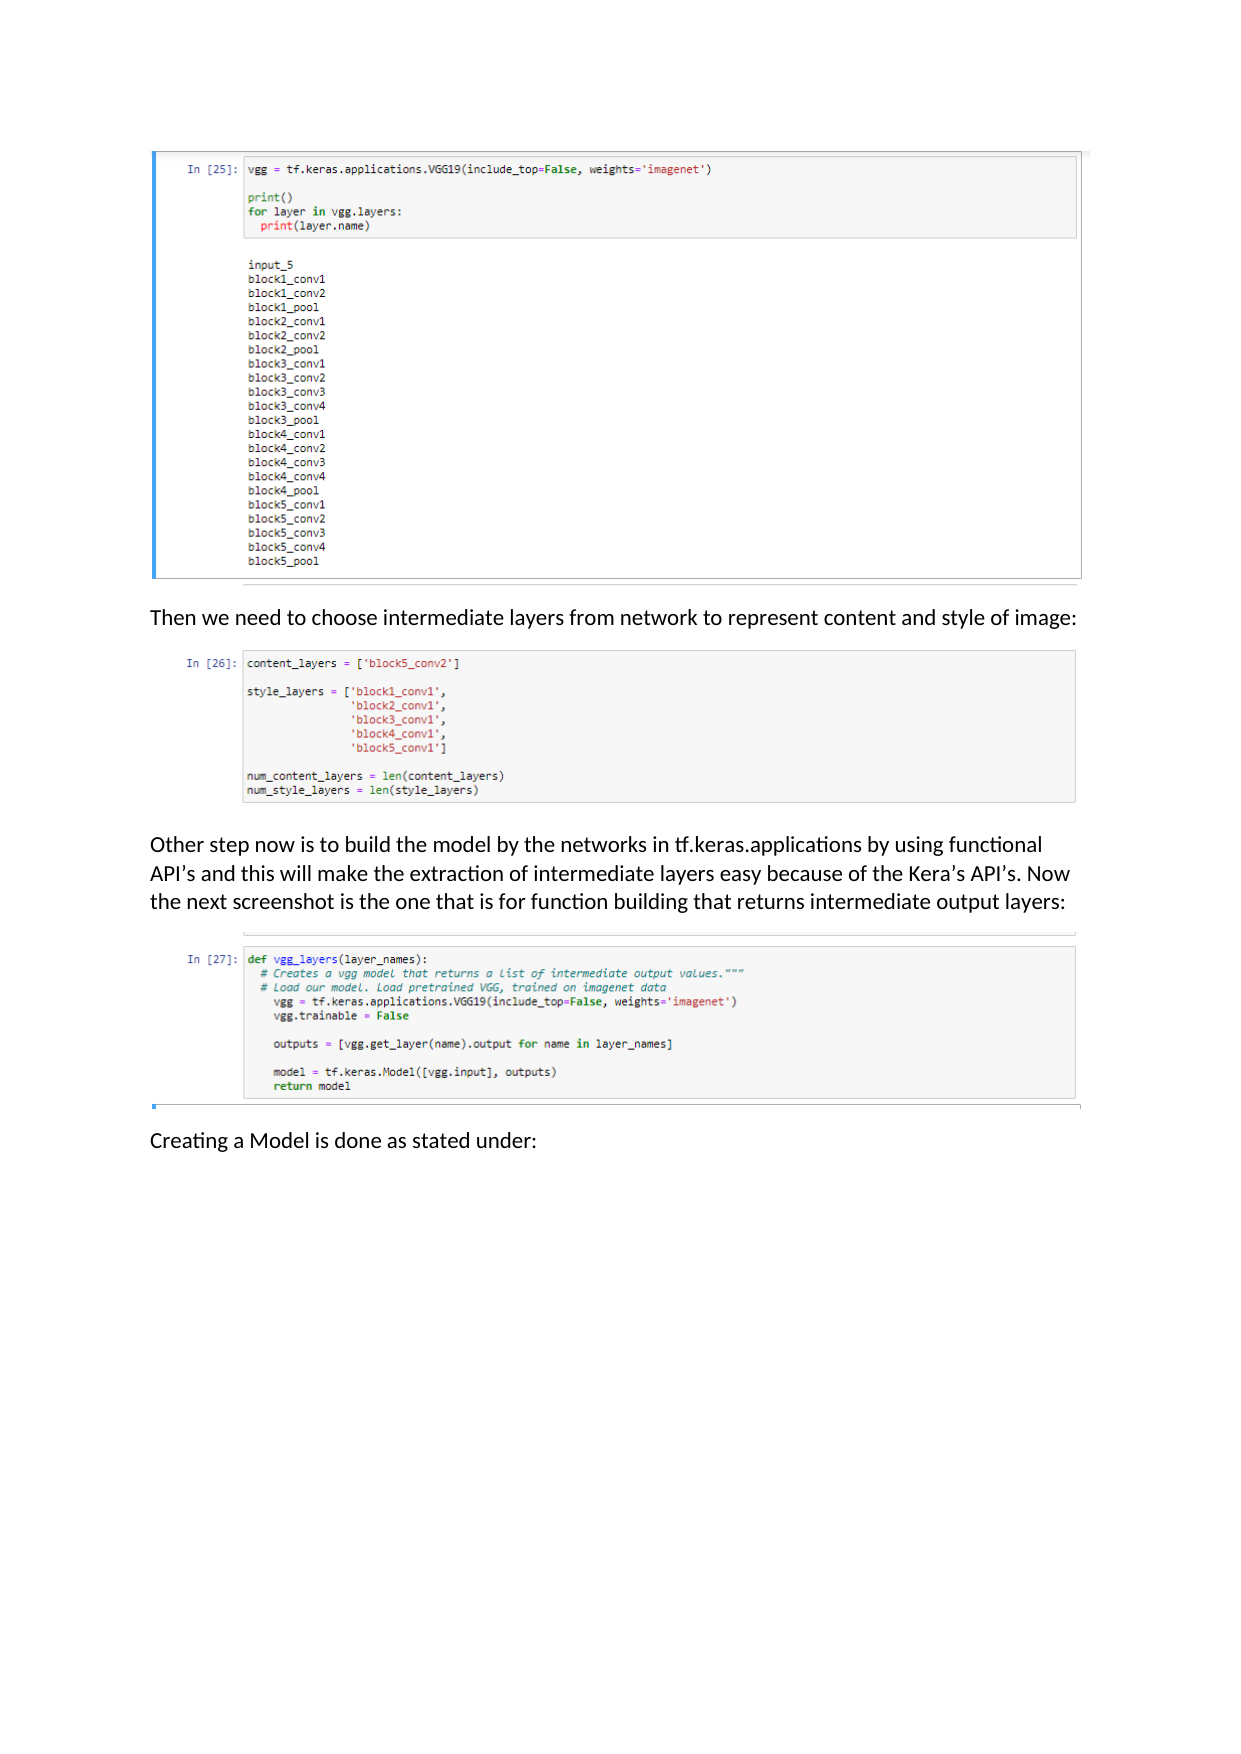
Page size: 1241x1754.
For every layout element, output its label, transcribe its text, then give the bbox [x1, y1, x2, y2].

text Other step now is to build the model by the networks in tf.keras.applications by using functional API’s and this will make the extraction of intermediate layers easy because of the Kera’s API’s. Now the next screenshot is the one that is for function building that returns intermediate output layers: [150, 830, 1090, 915]
text Creating a Model is done as stated under: [150, 1126, 1090, 1154]
text Then we need to choose intermediate layers from network to represent content and style of image: [150, 603, 1090, 631]
